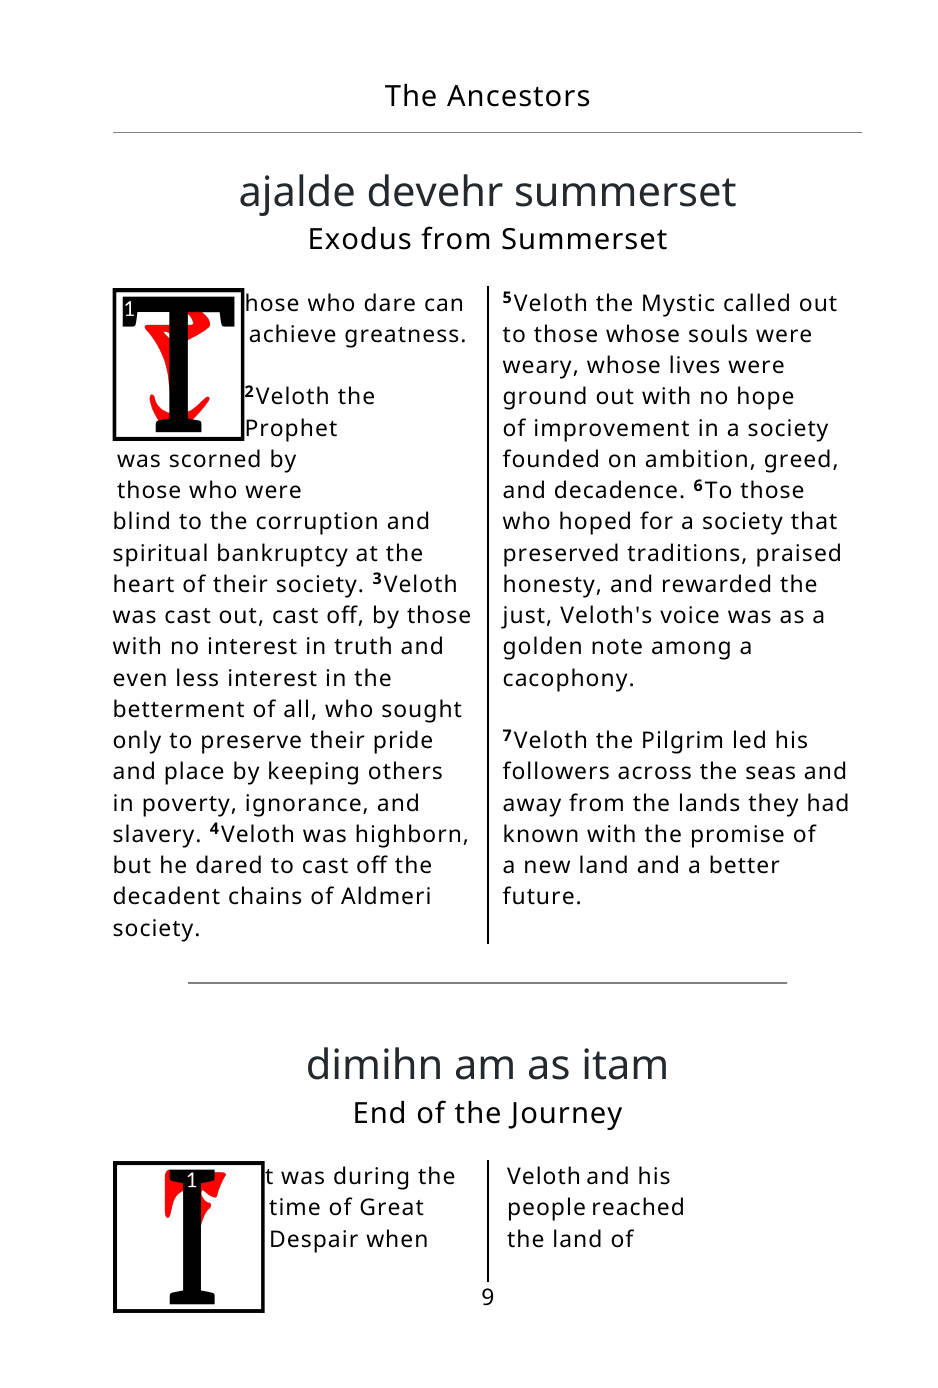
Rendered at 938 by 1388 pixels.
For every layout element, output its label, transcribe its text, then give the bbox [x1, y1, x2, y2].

text Veloth and his [502, 1160, 862, 1191]
picture [113, 1161, 265, 1313]
text 7Veloth the Pilgrim led his followers across the seas and away from the lands they had known with the promise of a new land and a better future. [502, 724, 862, 912]
text time of Great [265, 1191, 472, 1223]
text hose who dare can [112, 287, 472, 318]
text was scorned by [112, 443, 472, 474]
text Despair when [265, 1223, 472, 1254]
subtitle ajalde devehr summerset [112, 162, 862, 218]
text Exodus from Summerset [112, 218, 862, 258]
picture [112, 288, 245, 441]
text 2Veloth the Prophet [112, 380, 472, 443]
text achieve greatness. [245, 318, 472, 349]
text The Ancestors [112, 75, 862, 115]
text t was during the [112, 1160, 472, 1191]
text the land of [502, 1223, 862, 1254]
subtitle dimihn am as itam [112, 1035, 862, 1092]
text End of the Journey [112, 1092, 862, 1132]
text people reached [502, 1191, 862, 1223]
text 5Veloth the Mystic called out to those whose souls were weary, whose lives were ground out with no hope of improvement in a society founded on ambition, greed, and decadence. 6To those who hoped for a society that preserved traditions, praised honesty, and rewarded the just, Veloth's voice was as a golden note among a cacophony. [502, 287, 862, 693]
text blind to the corruption and spiritual bankruptcy at the heart of their society. 3Veloth was cast out, cast off, by those with no interest in truth and even less interest in the betterment of all, who sought only to preserve their pride and place by keeping others in poverty, ignorance, and slavery. 4Veloth was highborn, but he dared to cast off the decadent chains of Aldmeri society. [112, 505, 472, 943]
text those who were [112, 474, 472, 505]
